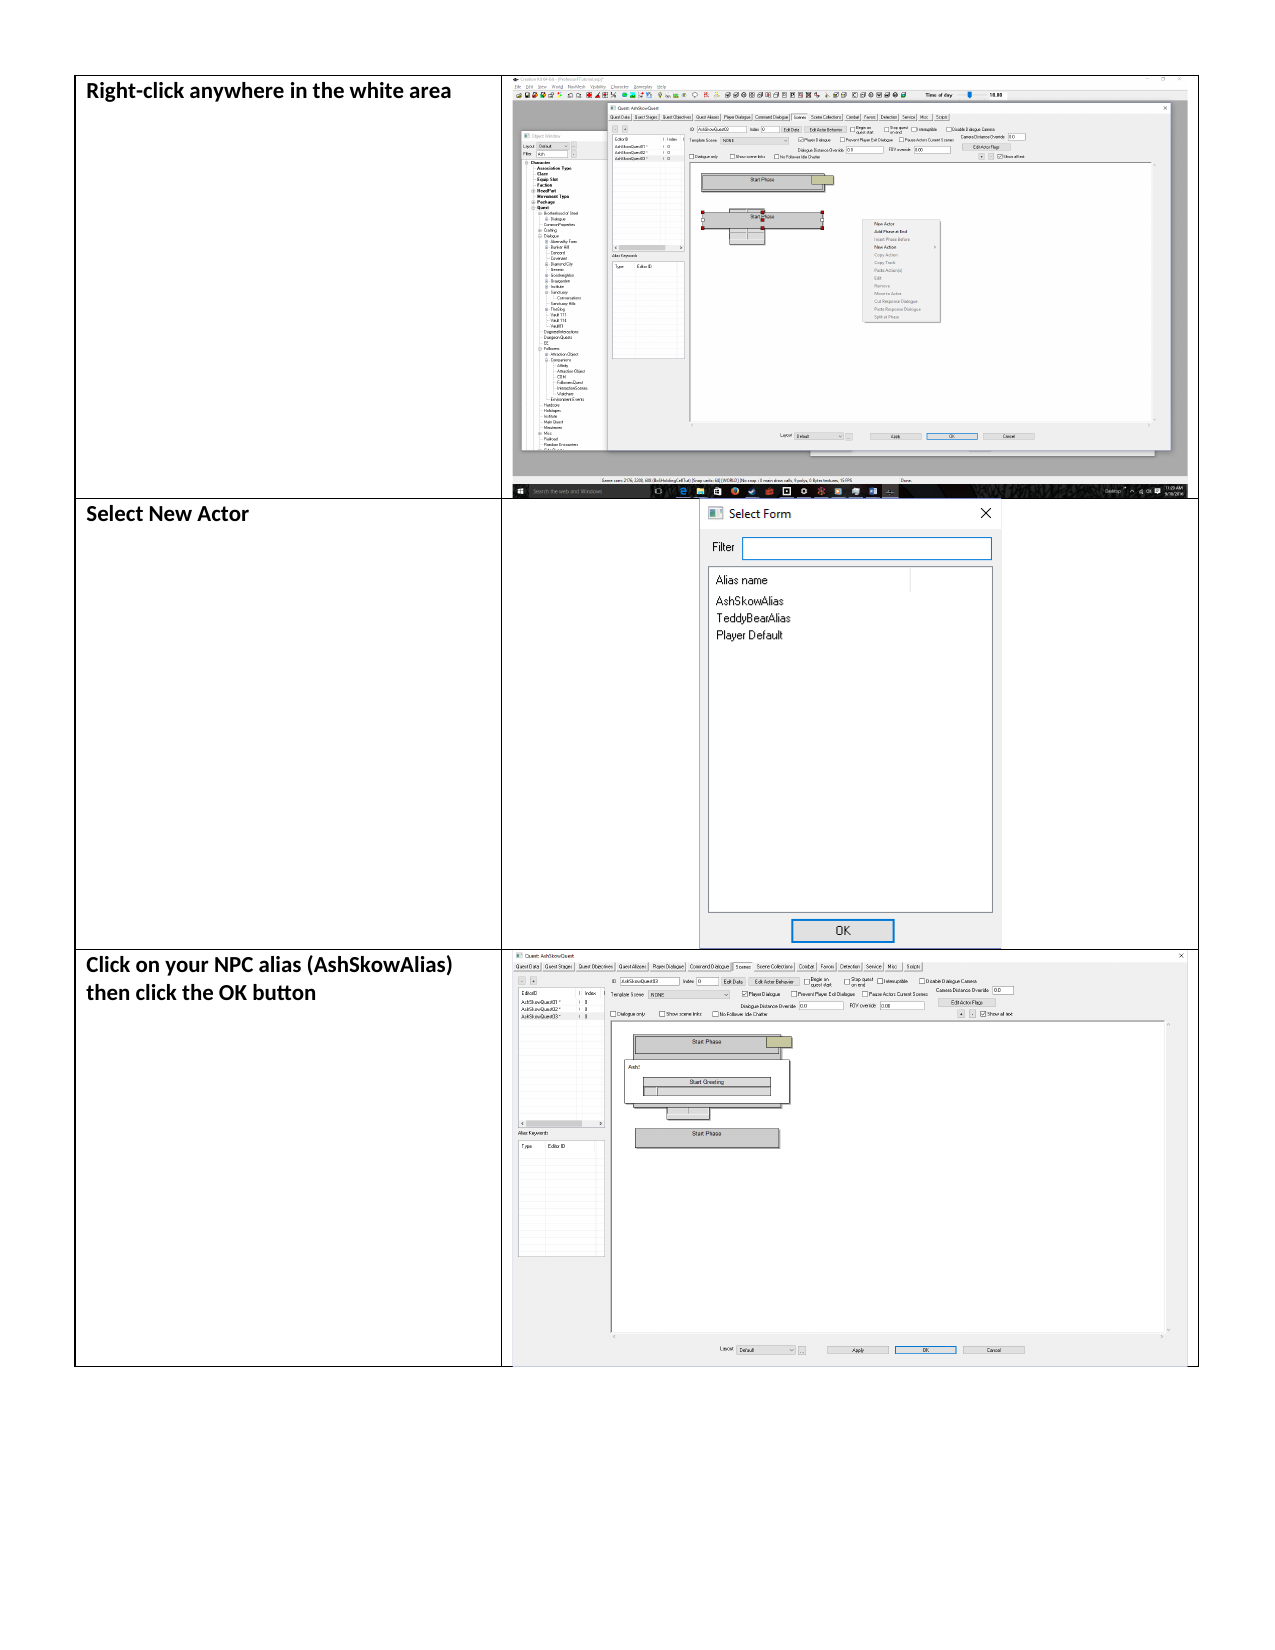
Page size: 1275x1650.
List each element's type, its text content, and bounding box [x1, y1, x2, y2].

table_cell [1002, 499, 1198, 949]
table_cell Click on your NPC alias (AshSkowAlias) then click the OK button [76, 950, 501, 1366]
table_cell Right-click anywhere in the white area [76, 76, 501, 498]
table_cell [502, 76, 512, 498]
table_cell Select New Actor [76, 499, 501, 949]
table_cell [502, 499, 699, 949]
table_cell [1188, 76, 1198, 498]
table_cell [1188, 950, 1198, 1366]
table_cell [502, 950, 512, 1366]
